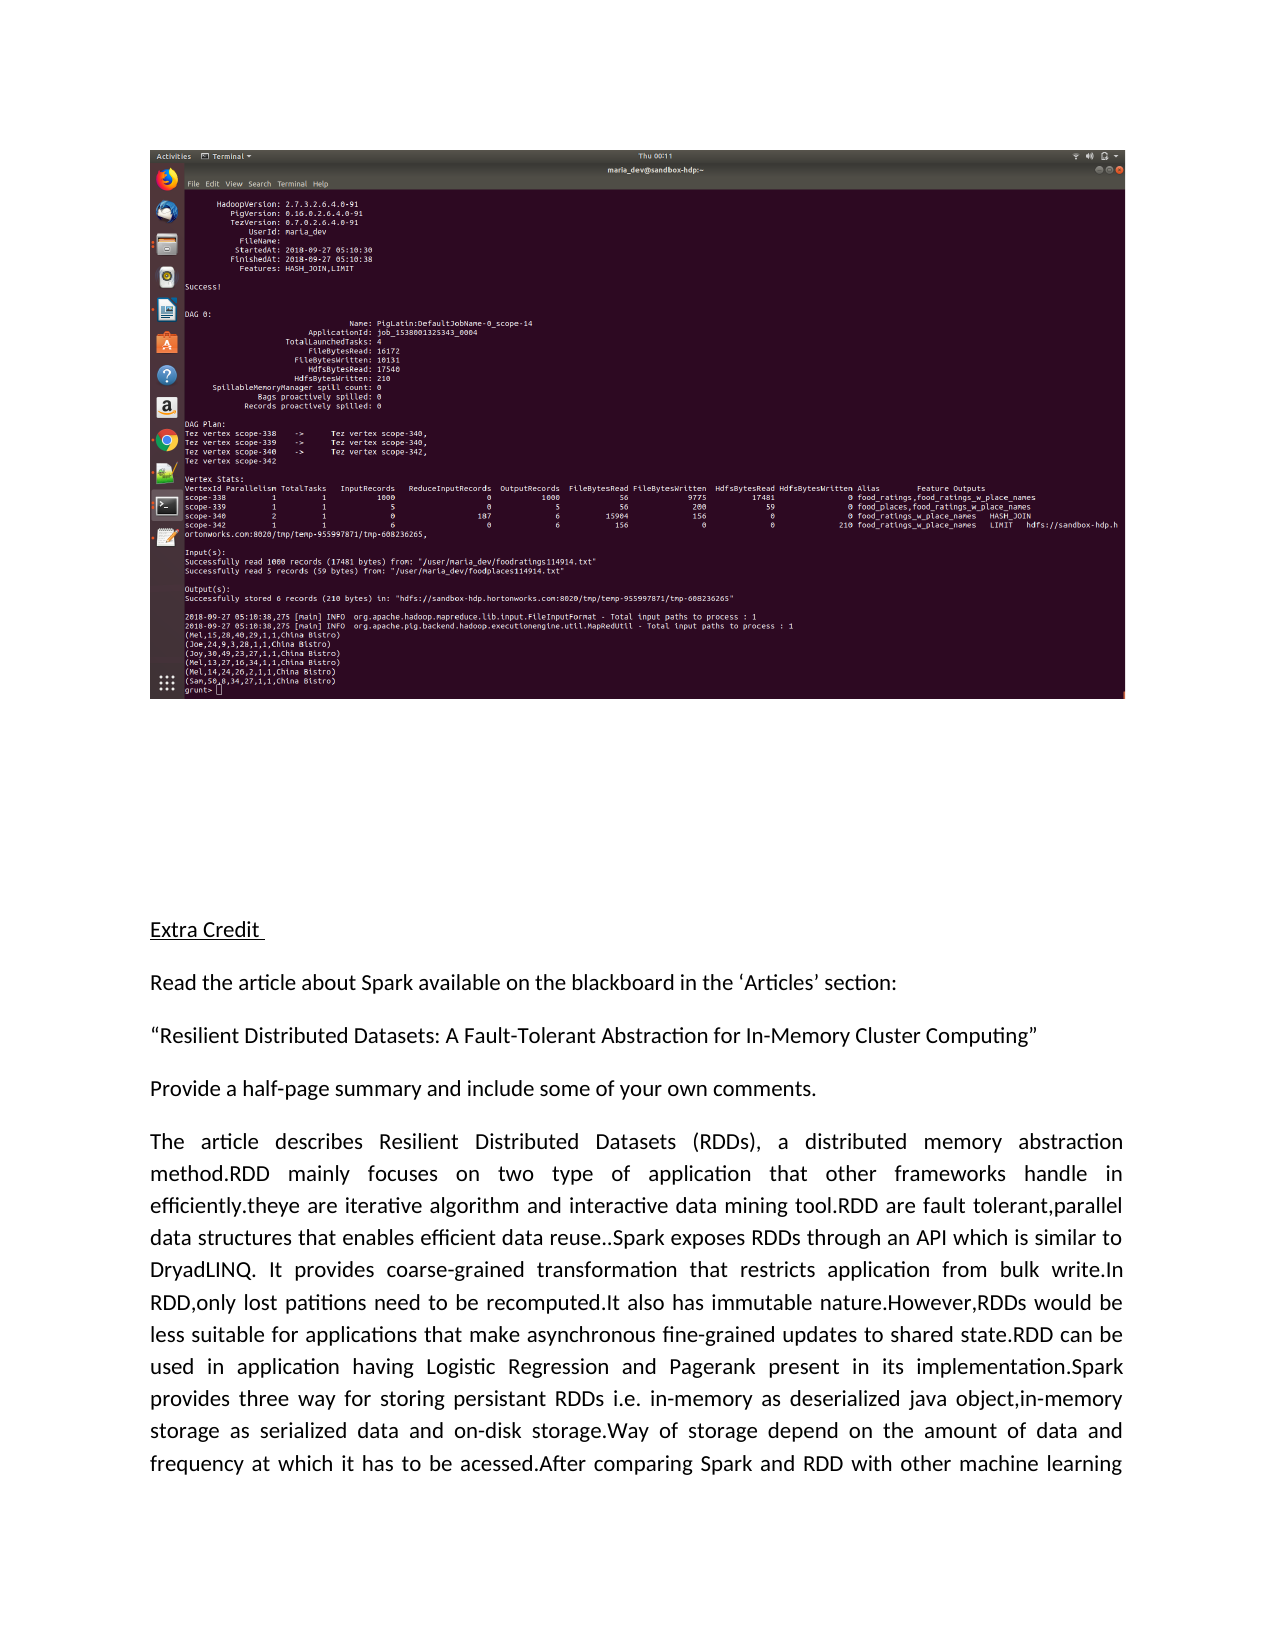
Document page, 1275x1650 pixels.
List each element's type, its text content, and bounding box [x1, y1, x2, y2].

text “Resilient Distributed Datasets: A Fault-Tolerant Abstraction for In-Memory Cluster Computing” [150, 1021, 1125, 1049]
text Provide a half-page summary and include some of your own comments. [150, 1074, 1125, 1102]
text The article describes Resilient Distributed Datasets (RDDs), a distributed memory abstraction method.RDD mainly focuses on two type of application that other frameworks handle in efficiently.theye are iterative algorithm and interactive data mining tool.RDD are fault tolerant,parallel data structures that enables efficient data reuse..Spark exposes RDDs through an API which is similar to DryadLINQ. It provides coarse-grained transformation that restricts application from bulk write.In RDD,only lost patitions need to be recomputed.It also has immutable nature.However,RDDs would be less suitable for applications that make asynchronous fine-grained updates to shared state.RDD can be used in application having Logistic Regression and Pagerank present in its implementation.Spark provides three way for storing persistant RDDs i.e. in-memory as deserialized java object,in-memory storage as serialized data and on-disk storage.Way of storage depend on the amount of data and frequency at which it has to be acessed.After comparing Spark and RDD with other machine learning [150, 1127, 1125, 1477]
picture [150, 150, 1125, 699]
text Extra Credit [150, 915, 1125, 943]
text Read the article about Spark available on the blackboard in the ‘Articles’ section: [150, 968, 1125, 996]
